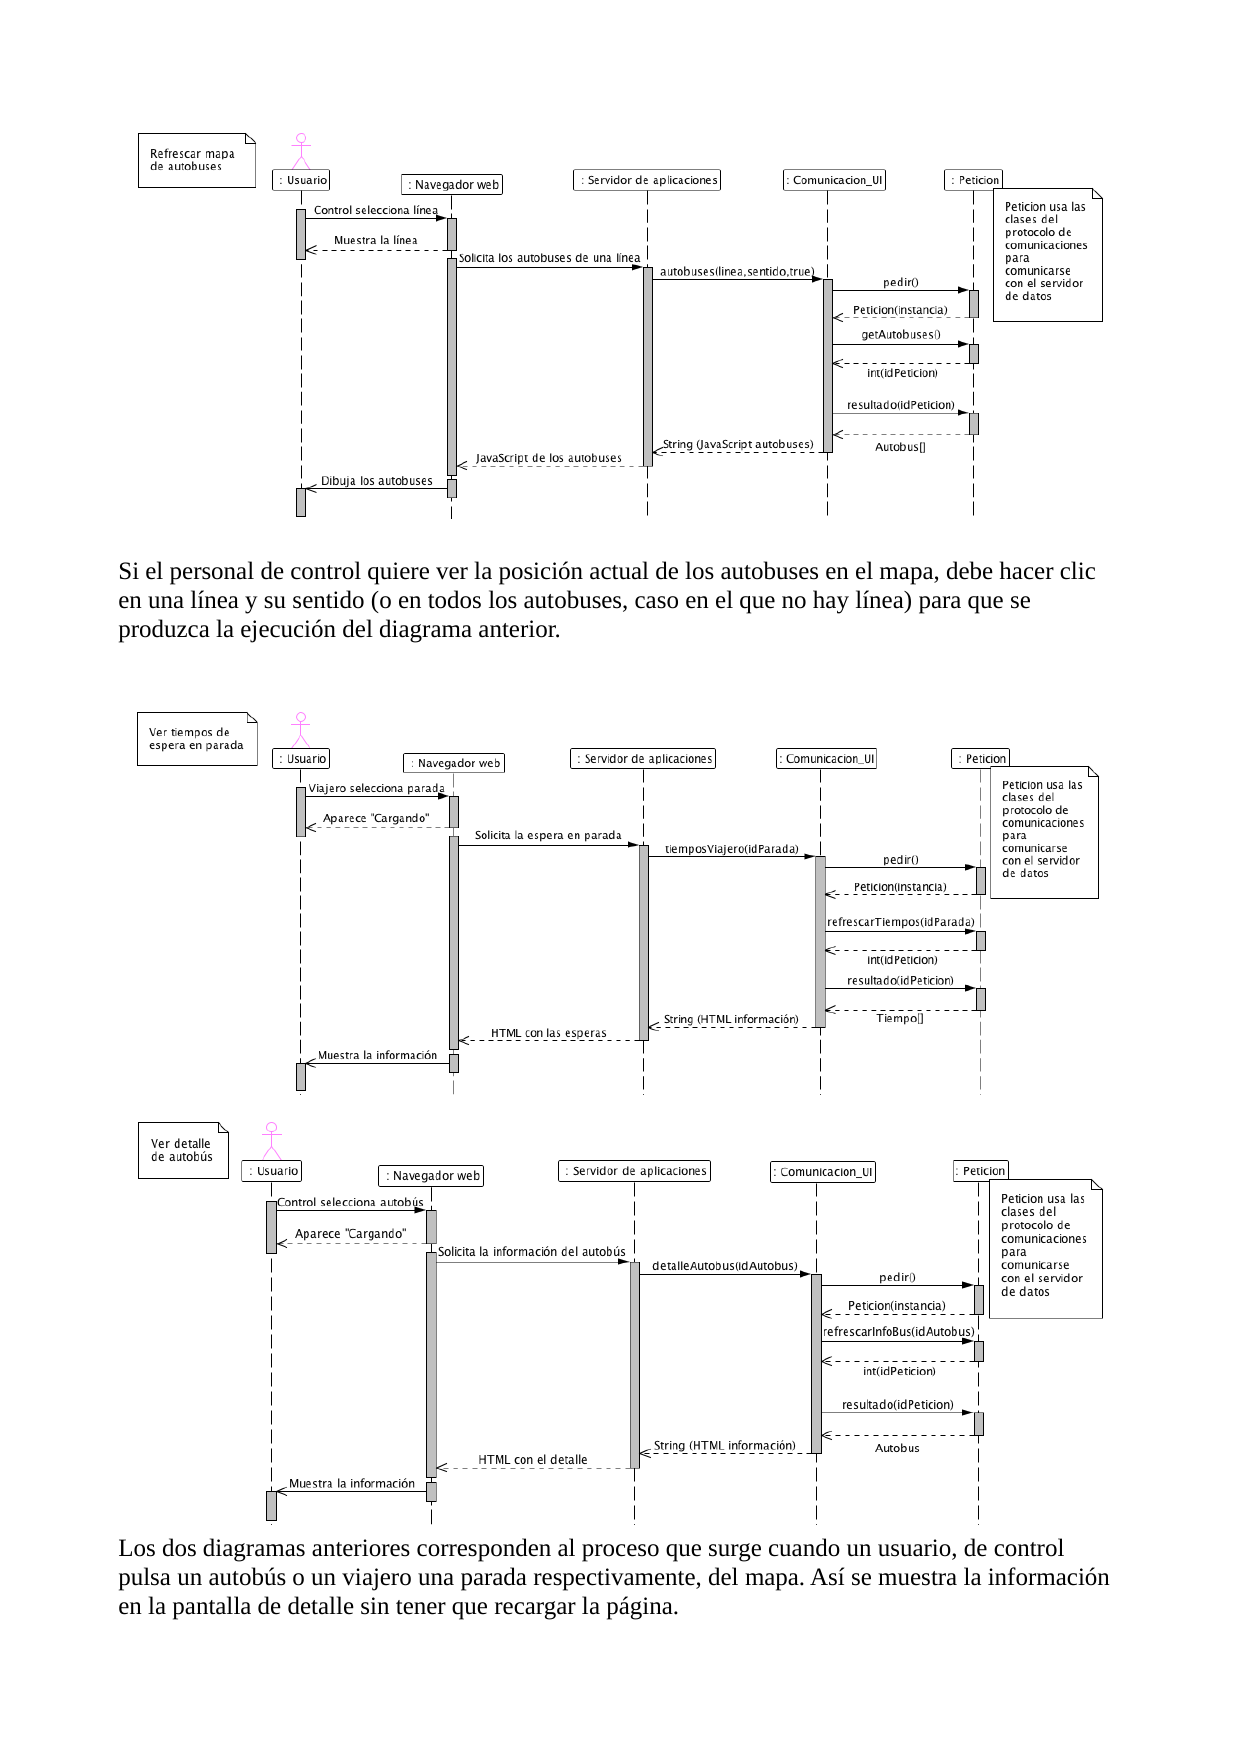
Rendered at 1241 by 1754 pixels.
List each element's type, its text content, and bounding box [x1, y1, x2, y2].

picture [134, 708, 1104, 1095]
text Si el personal de control quiere ver la posición actual de los autobuses en el mapa, debe hacer clic en una línea y su sentido (o en todos los autobuses, caso en el que no hay línea) para que se produzca la ejecución del diagrama anterior. [118, 556, 1122, 642]
text Los dos diagramas anteriores corresponden al proceso que surge cuando un usuario, de control pulsa un autobús o un viajero una parada respectivamente, del mapa. Así se muestra la información en la pantalla de detalle sin tener que recargar la página. [118, 1533, 1122, 1619]
picture [134, 127, 1105, 519]
picture [134, 1112, 1105, 1525]
